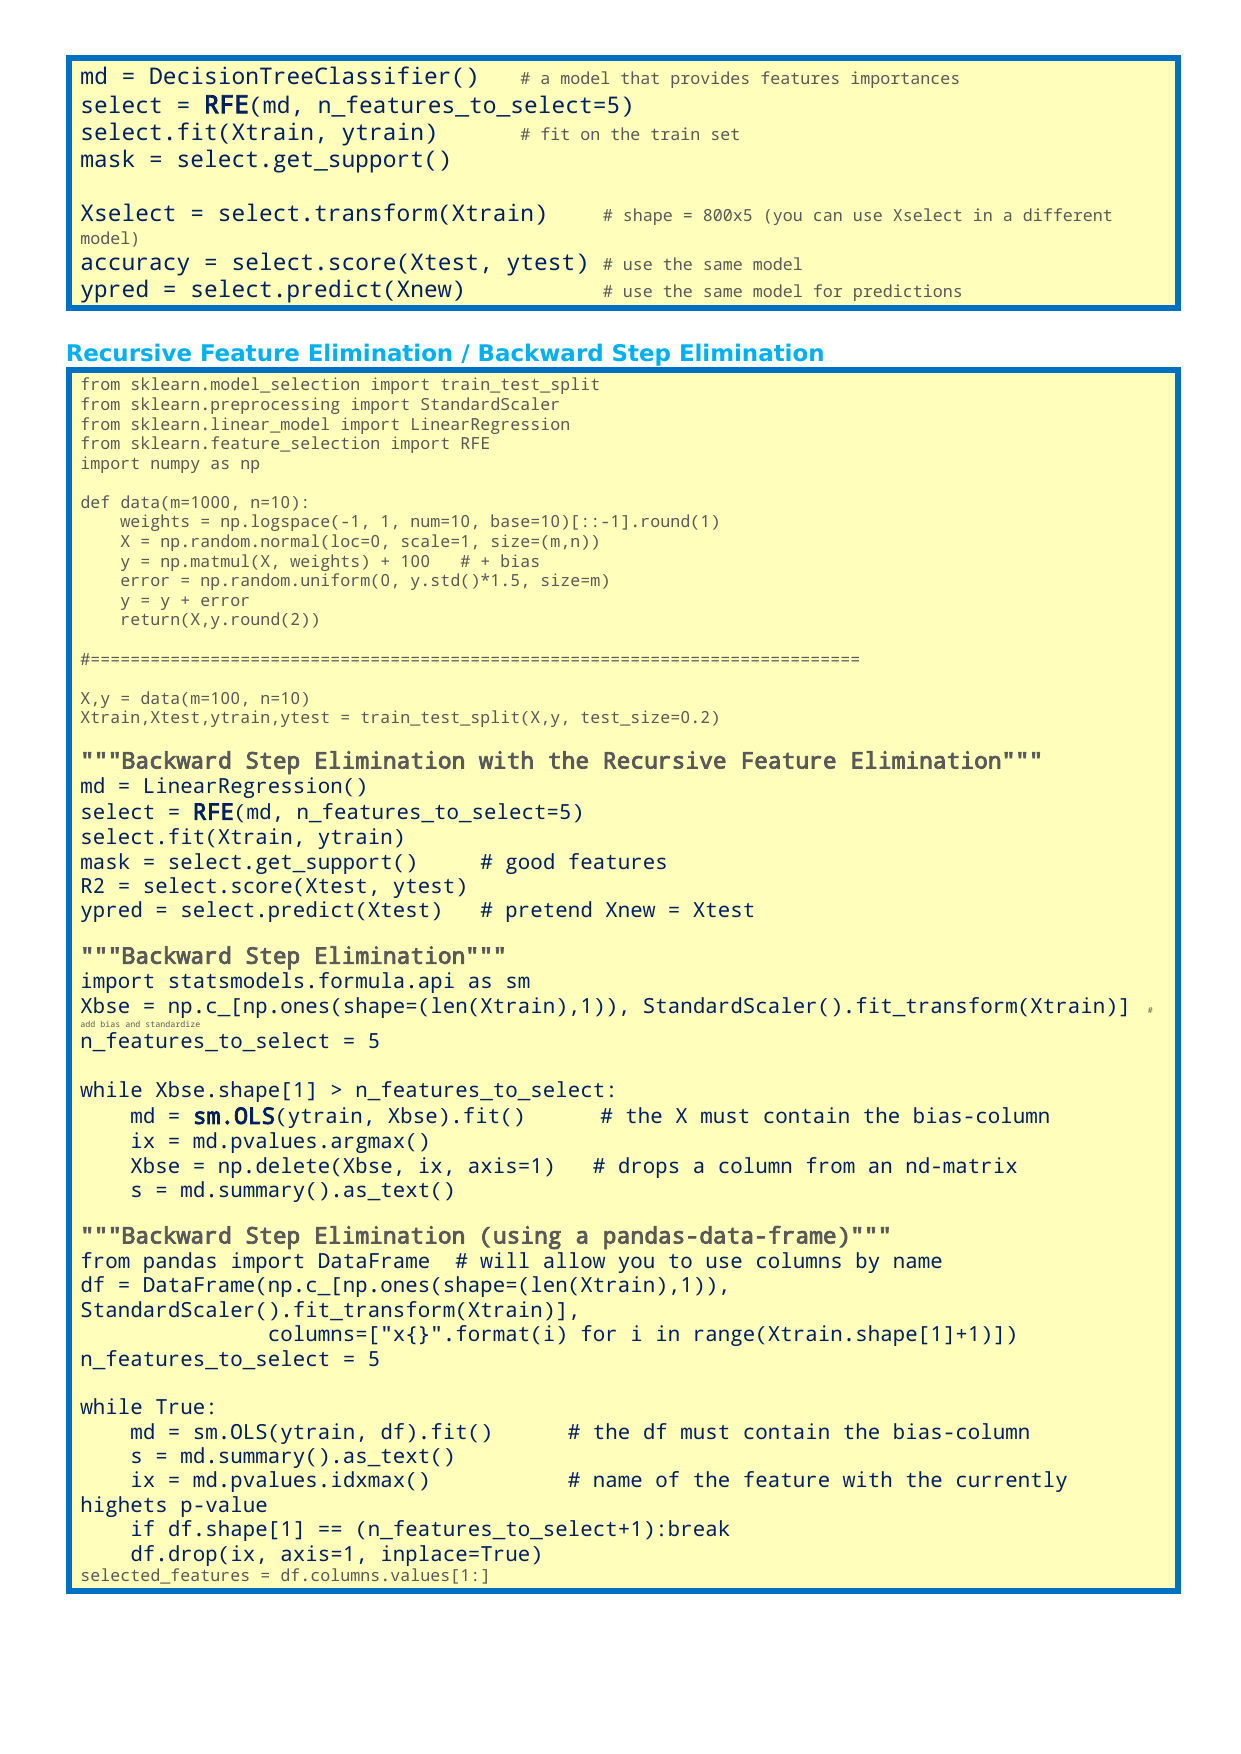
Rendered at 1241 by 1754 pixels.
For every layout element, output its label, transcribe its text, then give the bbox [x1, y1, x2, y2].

text select = RFE(md, n_features_to_select=5) [72, 790, 1175, 817]
text from sklearn.feature_selection import RFE [72, 426, 1175, 445]
text ypred = select.predict(Xnew) # use the same model for predictions [72, 268, 1175, 305]
text R2 = select.score(Xtest, ytest) [72, 866, 1175, 890]
text Xtrain,Xtest,ytrain,ytest = train_test_split(X,y, test_size=0.2) [72, 700, 1175, 719]
text from sklearn.model_selection import train_test_split [72, 373, 1175, 386]
text md = sm.OLS(ytrain, df).fit() # the df must contain the bias-column [72, 1411, 1175, 1436]
text """Backward Step Elimination with the Recursive Feature Elimination""" [72, 739, 1175, 766]
text from sklearn.linear_model import LinearRegression [72, 406, 1175, 426]
text import statsmodels.formula.api as sm [72, 961, 1175, 985]
text import numpy as np [72, 445, 1175, 465]
text while Xbse.shape[1] > n_features_to_select: [72, 1070, 1175, 1094]
text columns=["x{}".format(i) for i in range(Xtrain.shape[1]+1)]) [72, 1314, 1175, 1338]
text X,y = data(m=100, n=10) [72, 680, 1175, 700]
text md = sm.OLS(ytrain, Xbse).fit() # the X must contain the bias-column [72, 1094, 1175, 1121]
text if df.shape[1] == (n_features_to_select+1):break [72, 1509, 1175, 1533]
text s = md.summary().as_text() [72, 1436, 1175, 1460]
text X = np.random.normal(loc=0, scale=1, size=(m,n)) [72, 523, 1175, 543]
title Recursive Feature Elimination / Backward Step Elimination [66, 340, 1181, 367]
text select.fit(Xtrain, ytrain) # fit on the train set [72, 111, 1175, 138]
text selected_features = df.columns.values[1:] [72, 1558, 1175, 1588]
text """Backward Step Elimination""" [72, 934, 1175, 961]
text accuracy = select.score(Xtest, ytest) # use the same model [72, 241, 1175, 268]
text n_features_to_select = 5 [72, 1021, 1175, 1046]
text ix = md.pvalues.argmax() [72, 1121, 1175, 1146]
text Xbse = np.c_[np.ones(shape=(len(Xtrain),1)), StandardScaler().fit_transform(Xtrain)] # add bias and standardize [72, 985, 1175, 1021]
text #============================================================================= [72, 641, 1175, 661]
text y = np.matmul(X, weights) + 100 # + bias [72, 543, 1175, 563]
text return(X,y.round(2)) [72, 602, 1175, 621]
text error = np.random.uniform(0, y.std()*1.5, size=m) [72, 563, 1175, 582]
text ypred = select.predict(Xtest) # pretend Xnew = Xtest [72, 890, 1175, 914]
text while True: [72, 1387, 1175, 1411]
text df.drop(ix, axis=1, inplace=True) [72, 1533, 1175, 1558]
text from pandas import DataFrame # will allow you to use columns by name [72, 1241, 1175, 1265]
text select.fit(Xtrain, ytrain) [72, 817, 1175, 841]
text mask = select.get_support() # good features [72, 841, 1175, 866]
text def data(m=1000, n=10): [72, 484, 1175, 504]
text n_features_to_select = 5 [72, 1338, 1175, 1363]
text ix = md.pvalues.idxmax() # name of the feature with the currently highets p-value [72, 1460, 1175, 1509]
text from sklearn.preprocessing import StandardScaler [72, 386, 1175, 406]
text select = RFE(md, n_features_to_select=5) [72, 82, 1175, 111]
text """Backward Step Elimination (using a pandas-data-frame)""" [72, 1214, 1175, 1241]
text weights = np.logspace(-1, 1, num=10, base=10)[::-1].round(1) [72, 504, 1175, 523]
text Xbse = np.delete(Xbse, ix, axis=1) # drops a column from an nd-matrix [72, 1146, 1175, 1170]
text md = DecisionTreeClassifier() # a model that provides features importances [72, 61, 1175, 82]
text Xselect = select.transform(Xtrain) # shape = 800x5 (you can use Xselect in a different model) [72, 191, 1175, 241]
text df = DataFrame(np.c_[np.ones(shape=(len(Xtrain),1)), StandardScaler().fit_transform(Xtrain)], [72, 1265, 1175, 1314]
text y = y + error [72, 582, 1175, 602]
text md = LinearRegression() [72, 766, 1175, 790]
text mask = select.get_support() [72, 138, 1175, 164]
text s = md.summary().as_text() [72, 1170, 1175, 1194]
